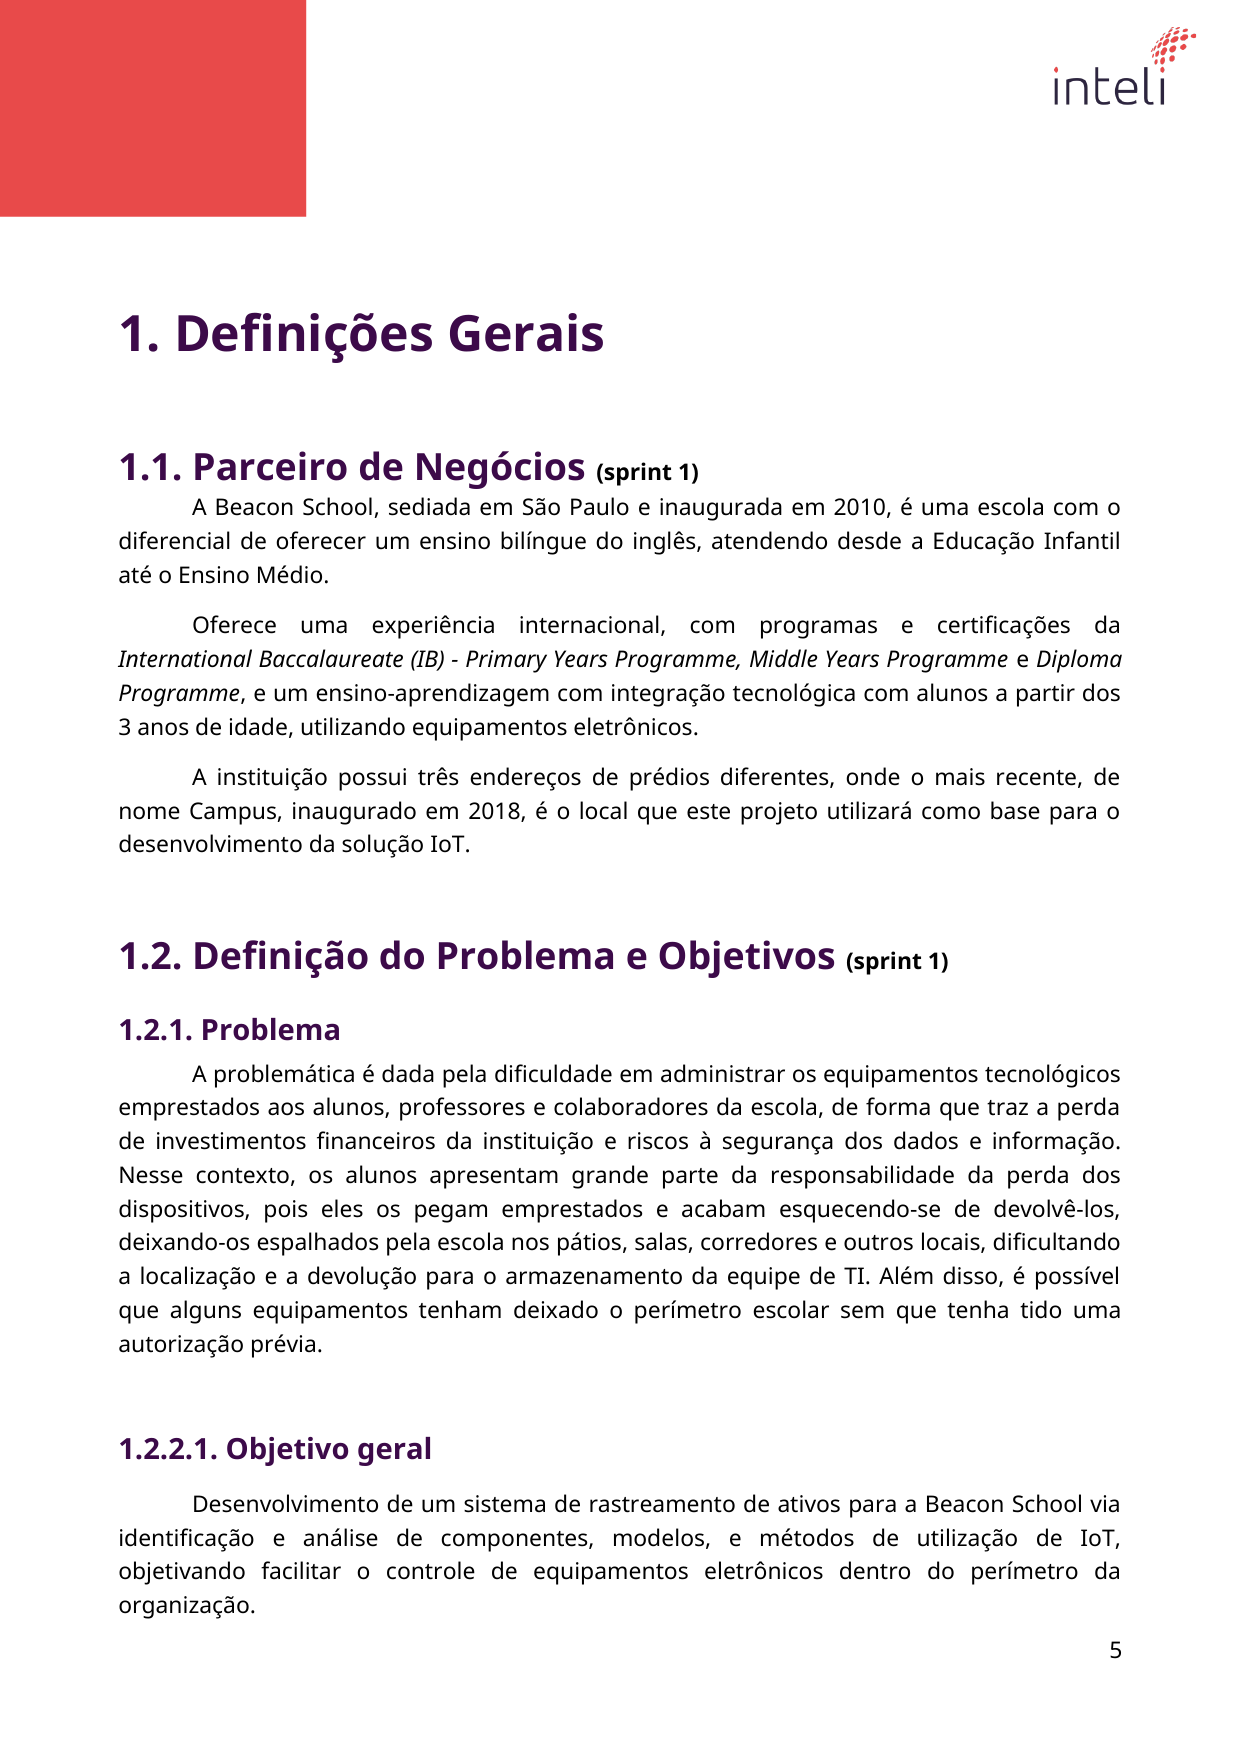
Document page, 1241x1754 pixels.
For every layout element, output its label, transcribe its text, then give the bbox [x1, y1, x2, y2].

text A instituição possui três endereços de prédios diferentes, onde o mais recente, de nome Campus, inaugurado em 2018, é o local que este projeto utilizará como base para o desenvolvimento da solução IoT. [118, 761, 1122, 860]
text 1.2.2.1. Objetivo geral [118, 1428, 1122, 1468]
subtitle 1.2.1. Problema [118, 1009, 1122, 1049]
text A problemática é dada pela dificuldade em administrar os equipamentos tecnológicos emprestados aos alunos, professores e colaboradores da escola, de forma que traz a perda de investimentos financeiros da instituição e riscos à segurança dos dados e informação. Nesse contexto, os alunos apresentam grande parte da responsabilidade da perda dos dispositivos, pois eles os pegam emprestados e acabam esquecendo-se de devolvê-los, deixando-os espalhados pela escola nos pátios, salas, corredores e outros locais, dificultando a localização e a devolução para o armazenamento da equipe de TI. Além disso, é possível que alguns equipamentos tenham deixado o perímetro escolar sem que tenha tido uma autorização prévia. [118, 1057, 1122, 1359]
picture [0, 0, 307, 217]
text A Beacon School, sediada em São Paulo e inaugurada em 2010, é uma escola com o diferencial de oferecer um ensino bilíngue do inglês, atendendo desde a Educação Infantil até o Ensino Médio. [118, 491, 1122, 590]
subtitle 1.2. Definição do Problema e Objetivos (sprint 1) [118, 929, 1122, 980]
picture [1054, 27, 1197, 105]
subtitle 1. Definições Gerais [118, 168, 1122, 366]
text Oferece uma experiência internacional, com programas e certificações da International Baccalaureate (IB) - Primary Years Programme, Middle Years Programme e Diploma Programme, e um ensino-aprendizagem com integração tecnológica com alunos a partir dos 3 anos de idade, utilizando equipamentos eletrônicos. [118, 609, 1122, 742]
subtitle 1.1. Parceiro de Negócios (sprint 1) [118, 440, 1122, 491]
text Desenvolvimento de um sistema de rastreamento de ativos para a Beacon School via identificação e análise de componentes, modelos, e métodos de utilização de IoT, objetivando facilitar o controle de equipamentos eletrônicos dentro do perímetro da organização. [118, 1488, 1122, 1620]
